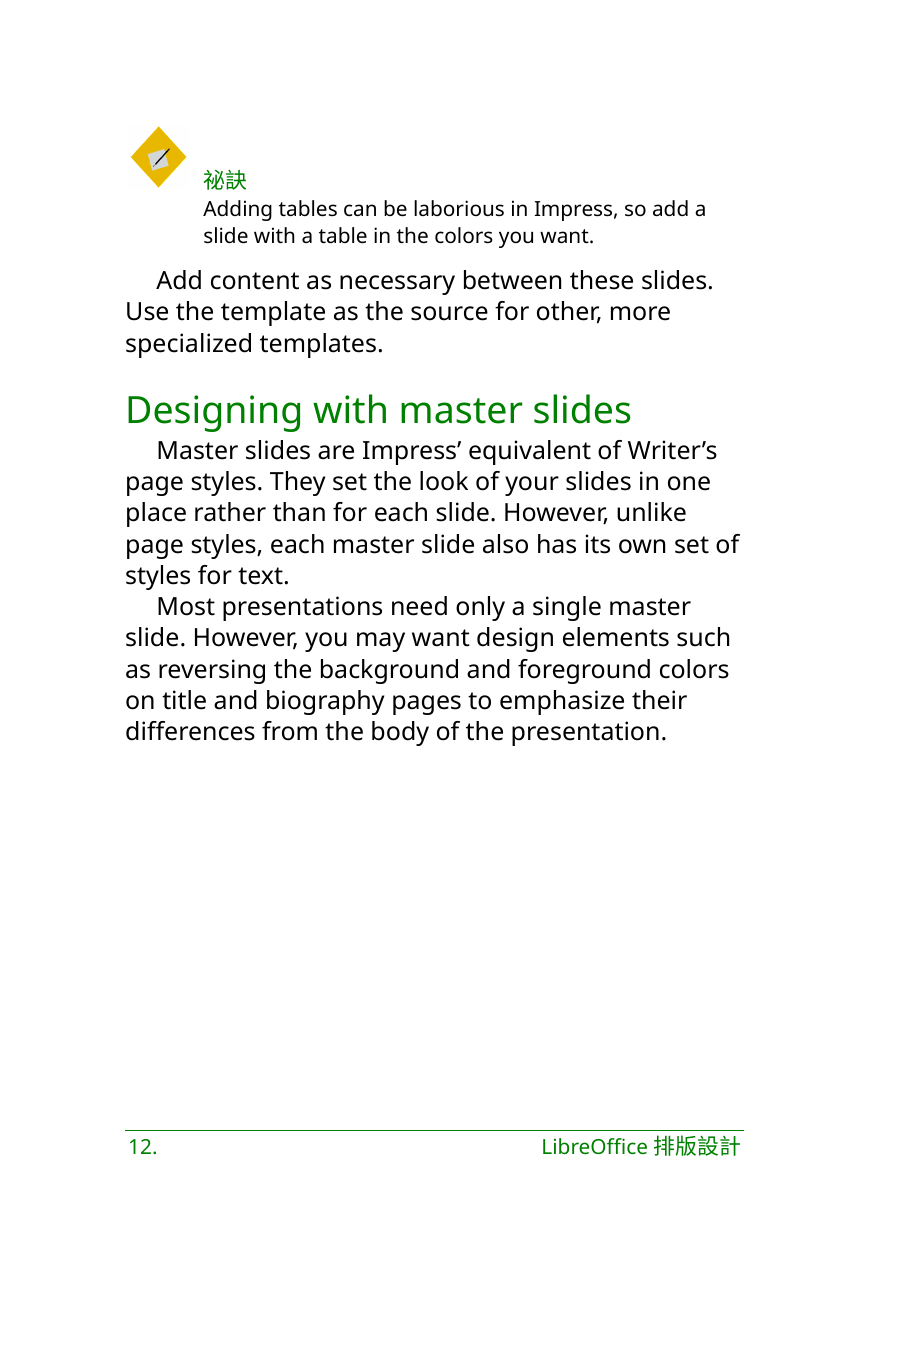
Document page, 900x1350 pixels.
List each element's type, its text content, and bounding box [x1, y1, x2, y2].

list 祕訣 [125, 125, 744, 195]
text Most presentations need only a single master slide. However, you may want design elements such as reversing the background and foreground colors on title and biography pages to emphasize their differences from the body of the presentation. [125, 591, 744, 747]
text Adding tables can be laborious in Impress, so add a slide with a table in the colors you want. [203, 195, 744, 249]
text Add content as necessary between these slides. Use the template as the source for other, more specialized templates. [125, 264, 744, 358]
text Master slides are Impress’ equivalent of Writer’s page styles. They set the look of your slides in one place rather than for each slide. However, unlike page styles, each master slide also has its own set of styles for text. [125, 434, 744, 591]
subtitle Designing with master slides [125, 383, 744, 434]
picture [126, 125, 189, 189]
